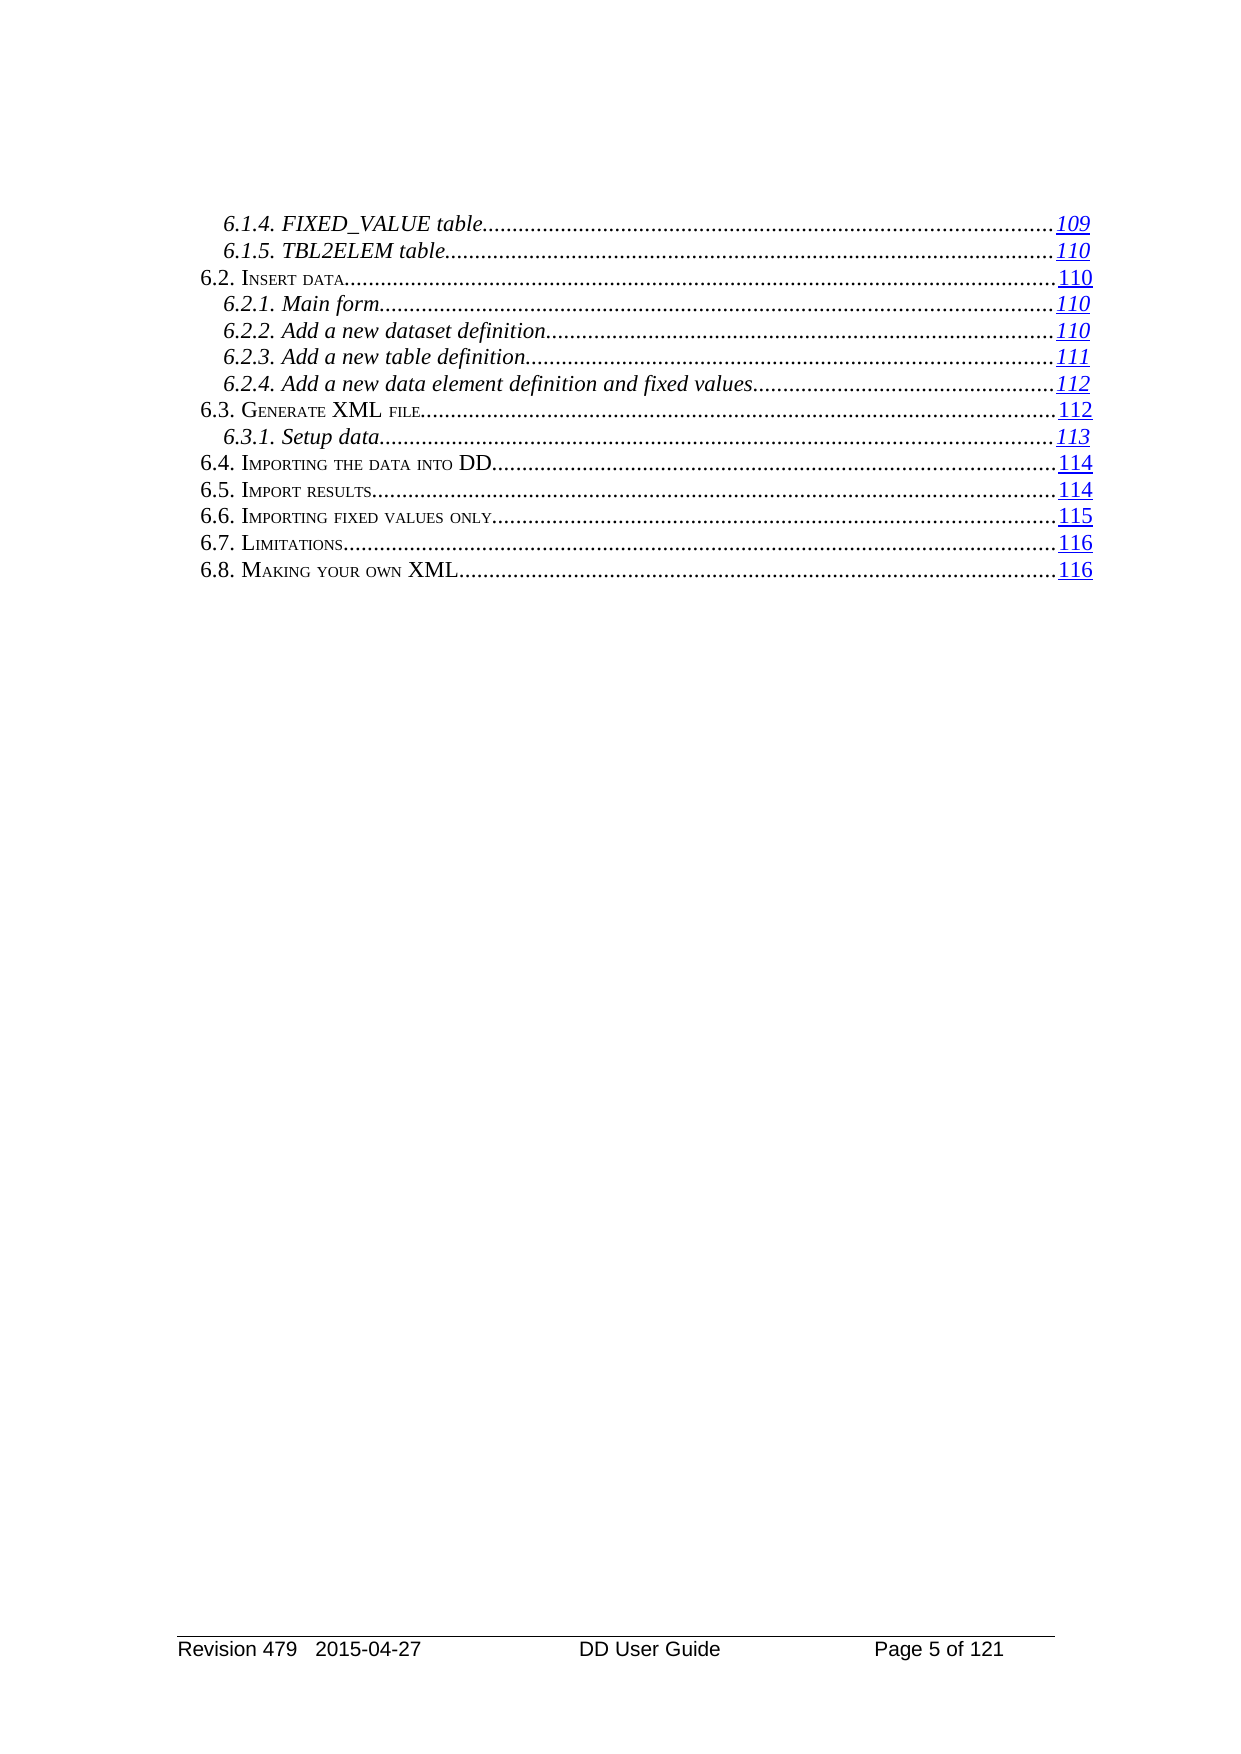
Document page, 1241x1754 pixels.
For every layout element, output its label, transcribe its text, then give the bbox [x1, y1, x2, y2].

text 6.3. Generate XML file 112 [200, 396, 1092, 423]
text 6.2. Insert data 110 [200, 263, 1092, 290]
text 6.8. Making your own XML 116 [200, 556, 1092, 582]
text 6.2.2. Add a new dataset definition 110 [223, 316, 1092, 343]
text 6.1.4. FIXED_VALUE table 109 [223, 210, 1092, 237]
text 6.2.4. Add a new data element definition and fixed values 112 [223, 369, 1092, 396]
text 6.2.3. Add a new table definition 111 [223, 343, 1092, 369]
text 6.4. Importing the data into DD 114 [200, 449, 1092, 476]
text 6.1.5. TBL2ELEM table 110 [223, 237, 1092, 263]
text 6.2.1. Main form 110 [223, 290, 1092, 316]
text 6.5. Import results 114 [200, 476, 1092, 502]
text 6.3.1. Setup data 113 [223, 423, 1092, 449]
text 6.7. Limitations 116 [200, 529, 1092, 556]
text 6.6. Importing fixed values only 115 [200, 502, 1092, 529]
